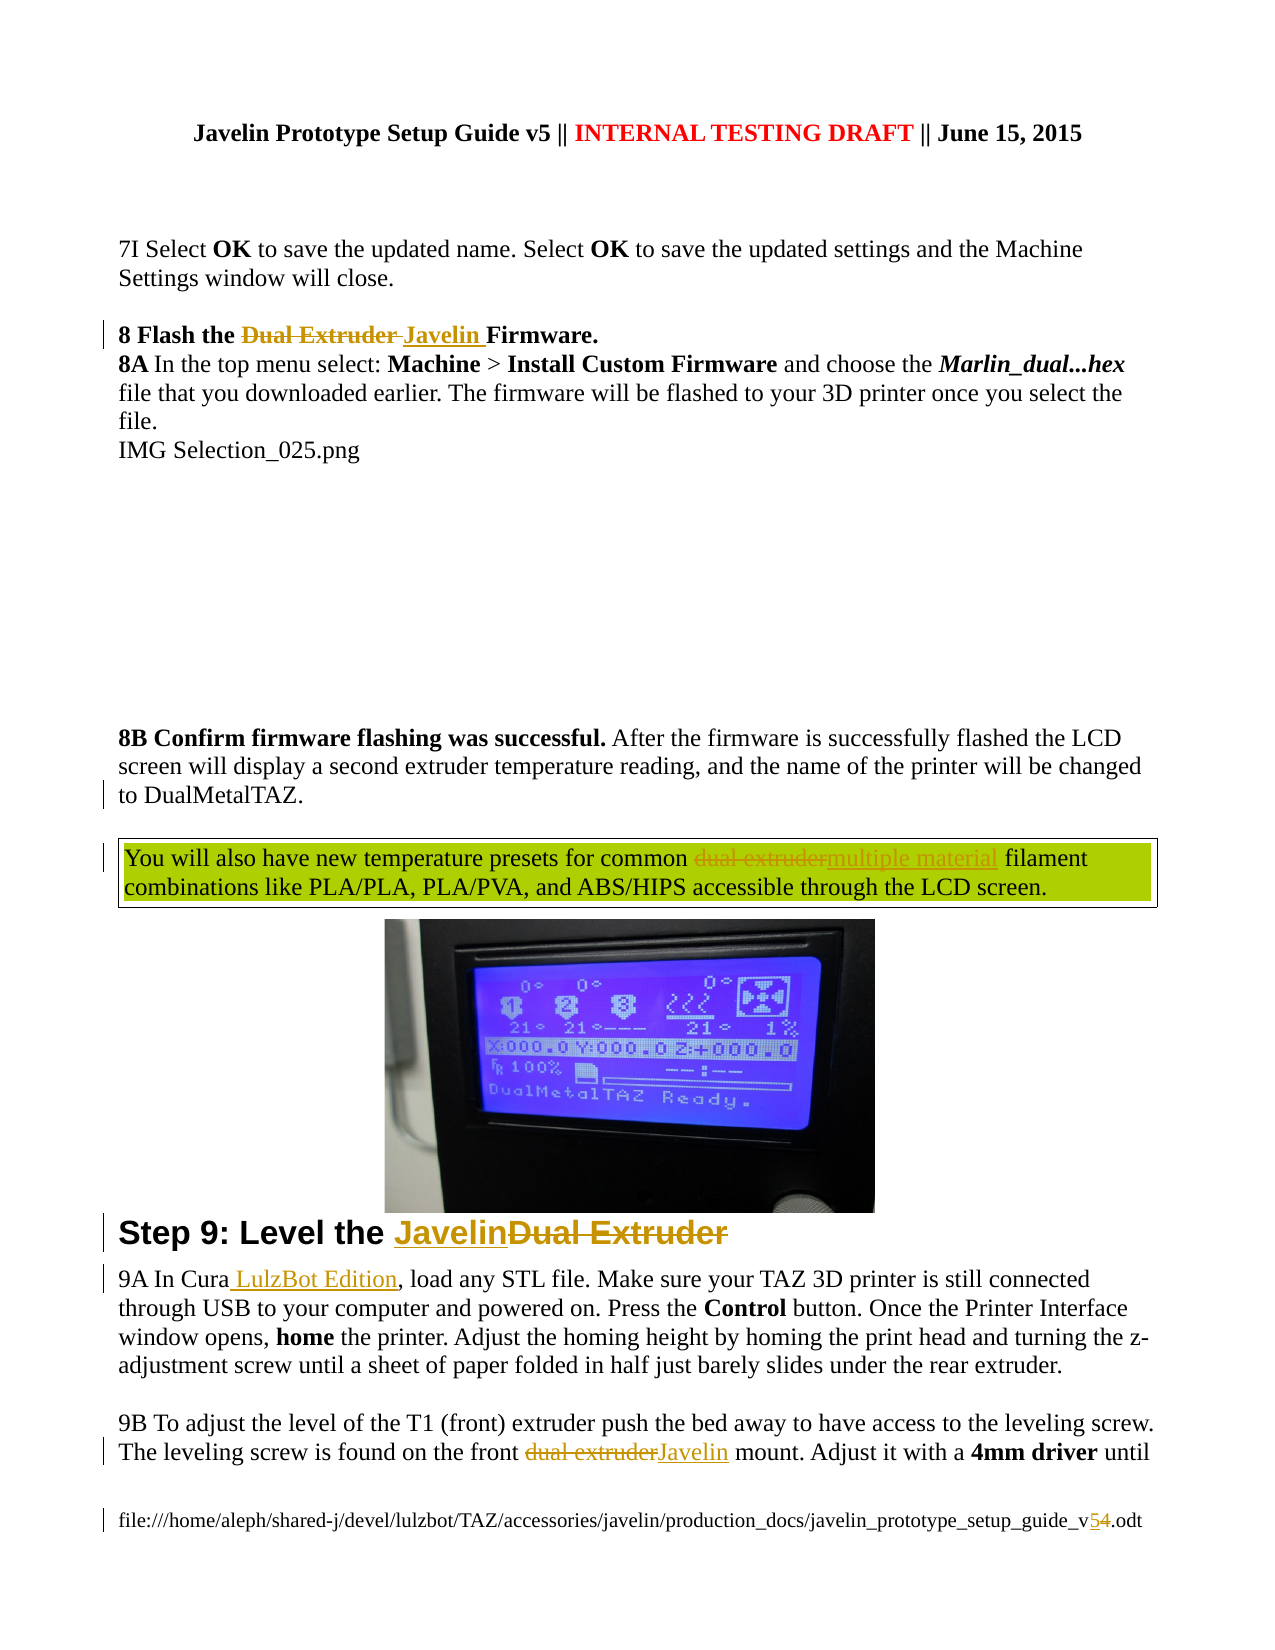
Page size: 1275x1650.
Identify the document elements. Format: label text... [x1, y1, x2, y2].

text IMG Selection_025.png [118, 435, 1157, 464]
text 8A In the top menu select: Machine > Install Custom Firmware and choose the Marlin_dual...hex file that you downloaded earlier. The firmware will be flashed to your 3D printer once you select the file. [118, 349, 1157, 435]
text 9B To adjust the level of the T1 (front) extruder push the bed away to have access to the leveling screw. The leveling screw is found on the front Javelin mount. Adjust it with a 4mm driver until the two nozzles are the same height above the bed. Turning the screw counter-clockwise lowers the front nozzle. Turning the screw clockwise raises the front nozzle. [118, 1408, 1157, 1465]
subtitle Step 9: Level the Javelin [118, 928, 1157, 1252]
text 8 Flash the Javelin Firmware. [118, 320, 1157, 349]
text 9A In Cura LulzBot Edition, load any STL file. Make sure your TAZ 3D printer is still connected through USB to your computer and powered on. Press the Control button. Once the Printer Interface window opens, home the printer. Adjust the homing height by homing the print head and turning the z-adjustment screw until a sheet of paper folded in half just barely slides under the rear extruder. [118, 1264, 1157, 1379]
picture [384, 919, 875, 1213]
text 8B Confirm firmware flashing was successful. After the firmware is successfully flashed the LCD screen will display a second extruder temperature reading, and the name of the printer will be changed to DualMetalTAZ. [118, 723, 1157, 809]
text 7I Select OK to save the updated name. Select OK to save the updated settings and the Machine Settings window will close. [118, 234, 1157, 291]
table_header You will also have new temperature presets for common multiple material filament combinations like PLA/PLA, PLA/PVA, and ABS/HIPS accessible through the LCD screen. [119, 839, 1157, 907]
